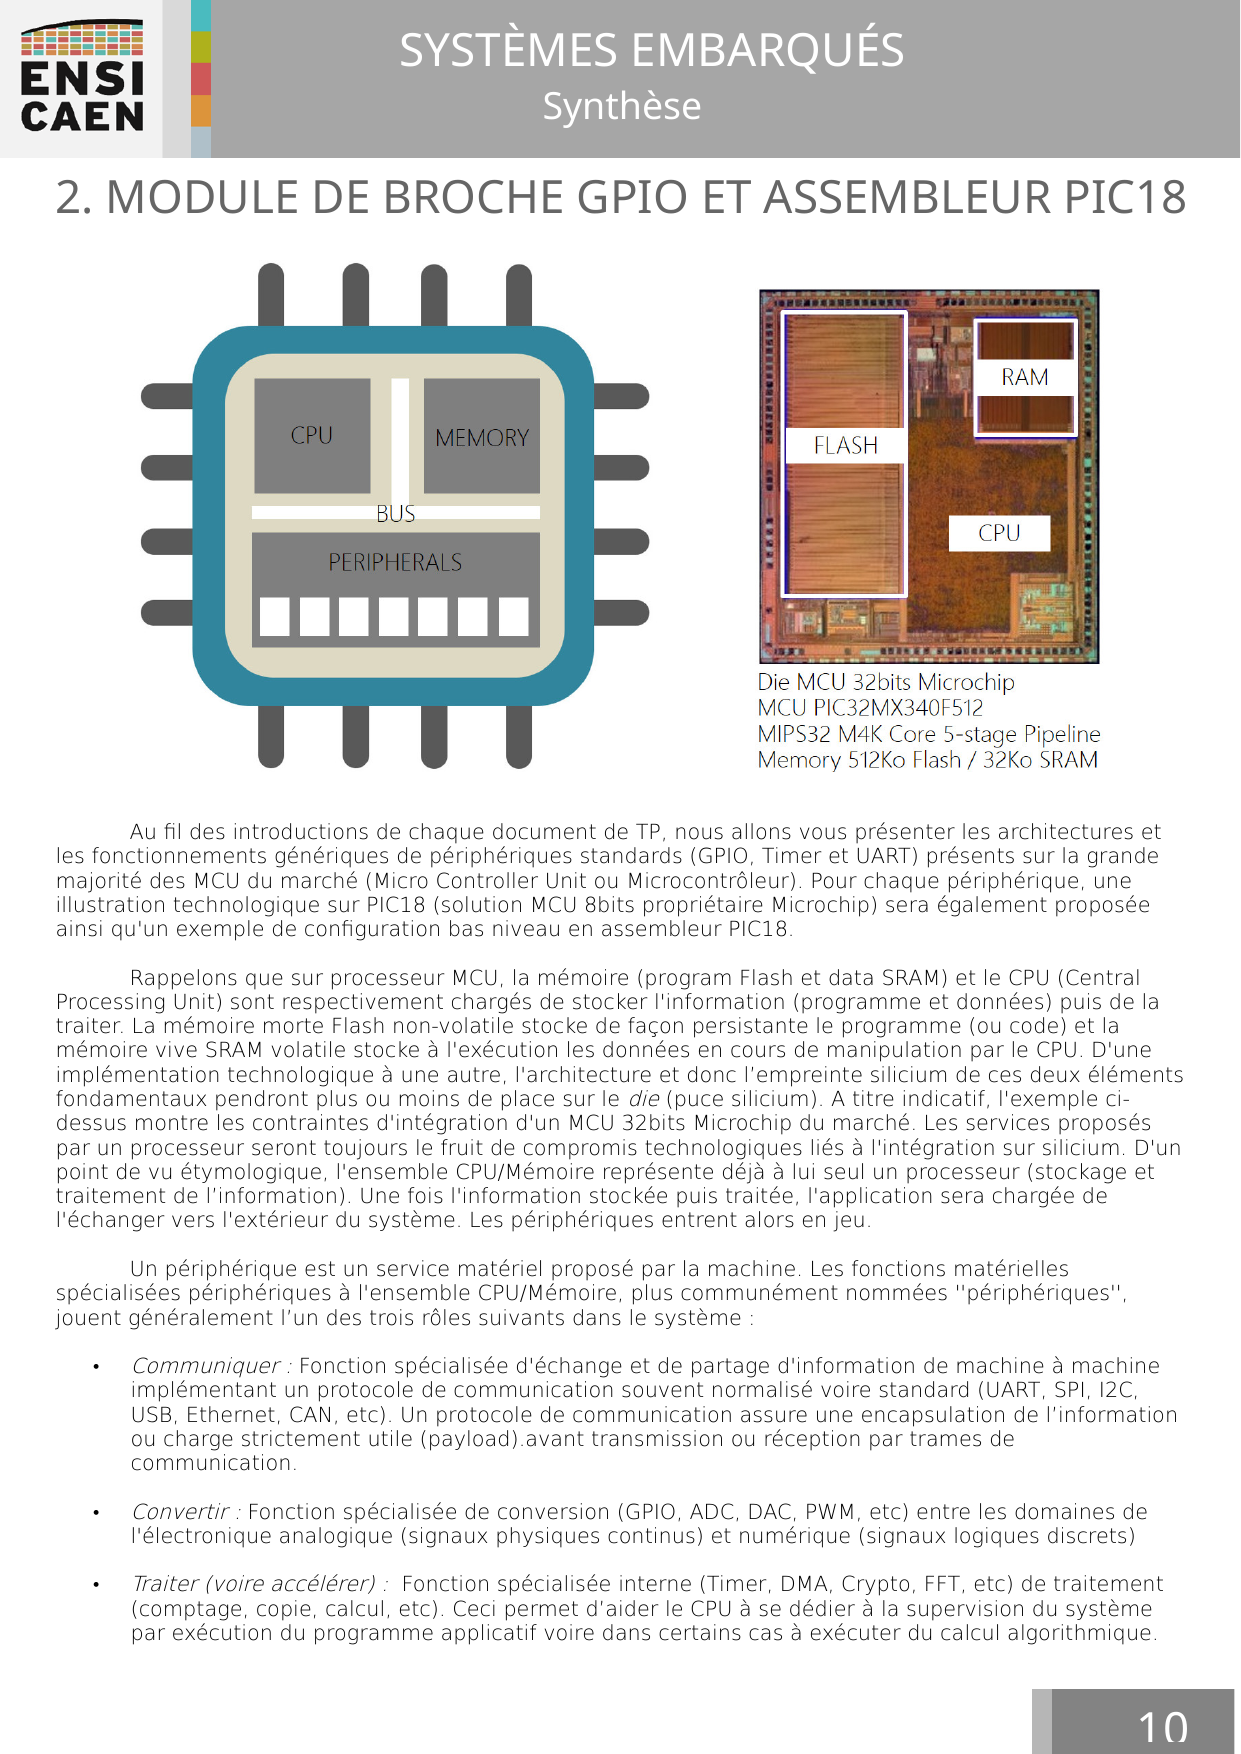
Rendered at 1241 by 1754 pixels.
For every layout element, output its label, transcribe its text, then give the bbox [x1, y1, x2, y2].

picture [1032, 1689, 1235, 1754]
list Communiquer : Fonction spécialisée d'échange et de partage d'information de machine à machine implémentant un protocole de communication souvent normalisé voire standard (UART, SPI, I2C, USB, Ethernet, CAN, etc). Un protocole de communication assure une encapsulation de l’information ou charge strictement utile (payload).avant transmission ou réception par trames de communication. [93, 1354, 1189, 1475]
picture [133, 260, 1112, 772]
text 2. MODULE DE BROCHE GPIO ET ASSEMBLEUR PIC18 [55, 164, 1189, 226]
text Un périphérique est un service matériel proposé par la machine. Les fonctions matérielles spécialisées périphériques à l'ensemble CPU/Mémoire, plus communément nommées ''périphériques'', jouent généralement l’un des trois rôles suivants dans le système : [55, 1257, 1189, 1330]
text Rappelons que sur processeur MCU, la mémoire (program Flash et data SRAM) et le CPU (Central Processing Unit) sont respectivement chargés de stocker l'information (programme et données) puis de la traiter. La mémoire morte Flash non-volatile stocke de façon persistante le programme (ou code) et la mémoire vive SRAM volatile stocke à l'exécution les données en cours de manipulation par le CPU. D'une implémentation technologique à une autre, l'architecture et donc l’empreinte silicium de ces deux éléments fondamentaux pendront plus ou moins de place sur le die (puce silicium). A titre indicatif, l'exemple ci-dessus montre les contraintes d'intégration d'un MCU 32bits Microchip du marché. Les services proposés par un processeur seront toujours le fruit de compromis technologiques liés à l'intégration sur silicium. D'un point de vu étymologique, l'ensemble CPU/Mémoire représente déjà à lui seul un processeur (stockage et traitement de l’information). Une fois l'information stockée puis traitée, l'application sera chargée de l'échanger vers l'extérieur du système. Les périphériques entrent alors en jeu. [55, 966, 1189, 1233]
text Au fil des introductions de chaque document de TP, nous allons vous présenter les architectures et les fonctionnements génériques de périphériques standards (GPIO, Timer et UART) présents sur la grande majorité des MCU du marché (Micro Controller Unit ou Microcontrôleur). Pour chaque périphérique, une illustration technologique sur PIC18 (solution MCU 8bits propriétaire Microchip) sera également proposée ainsi qu'un exemple de configuration bas niveau en assembleur PIC18. [55, 820, 1189, 941]
picture [0, 0, 1241, 158]
list Convertir : Fonction spécialisée de conversion (GPIO, ADC, DAC, PWM, etc) entre les domaines de l'électronique analogique (signaux physiques continus) et numérique (signaux logiques discrets) [93, 1500, 1189, 1548]
list Traiter (voire accélérer) : Fonction spécialisée interne (Timer, DMA, Crypto, FFT, etc) de traitement (comptage, copie, calcul, etc). Ceci permet d’aider le CPU à se dédier à la supervision du système par exécution du programme applicatif voire dans certains cas à exécuter du calcul algorithmique. [93, 1572, 1189, 1645]
